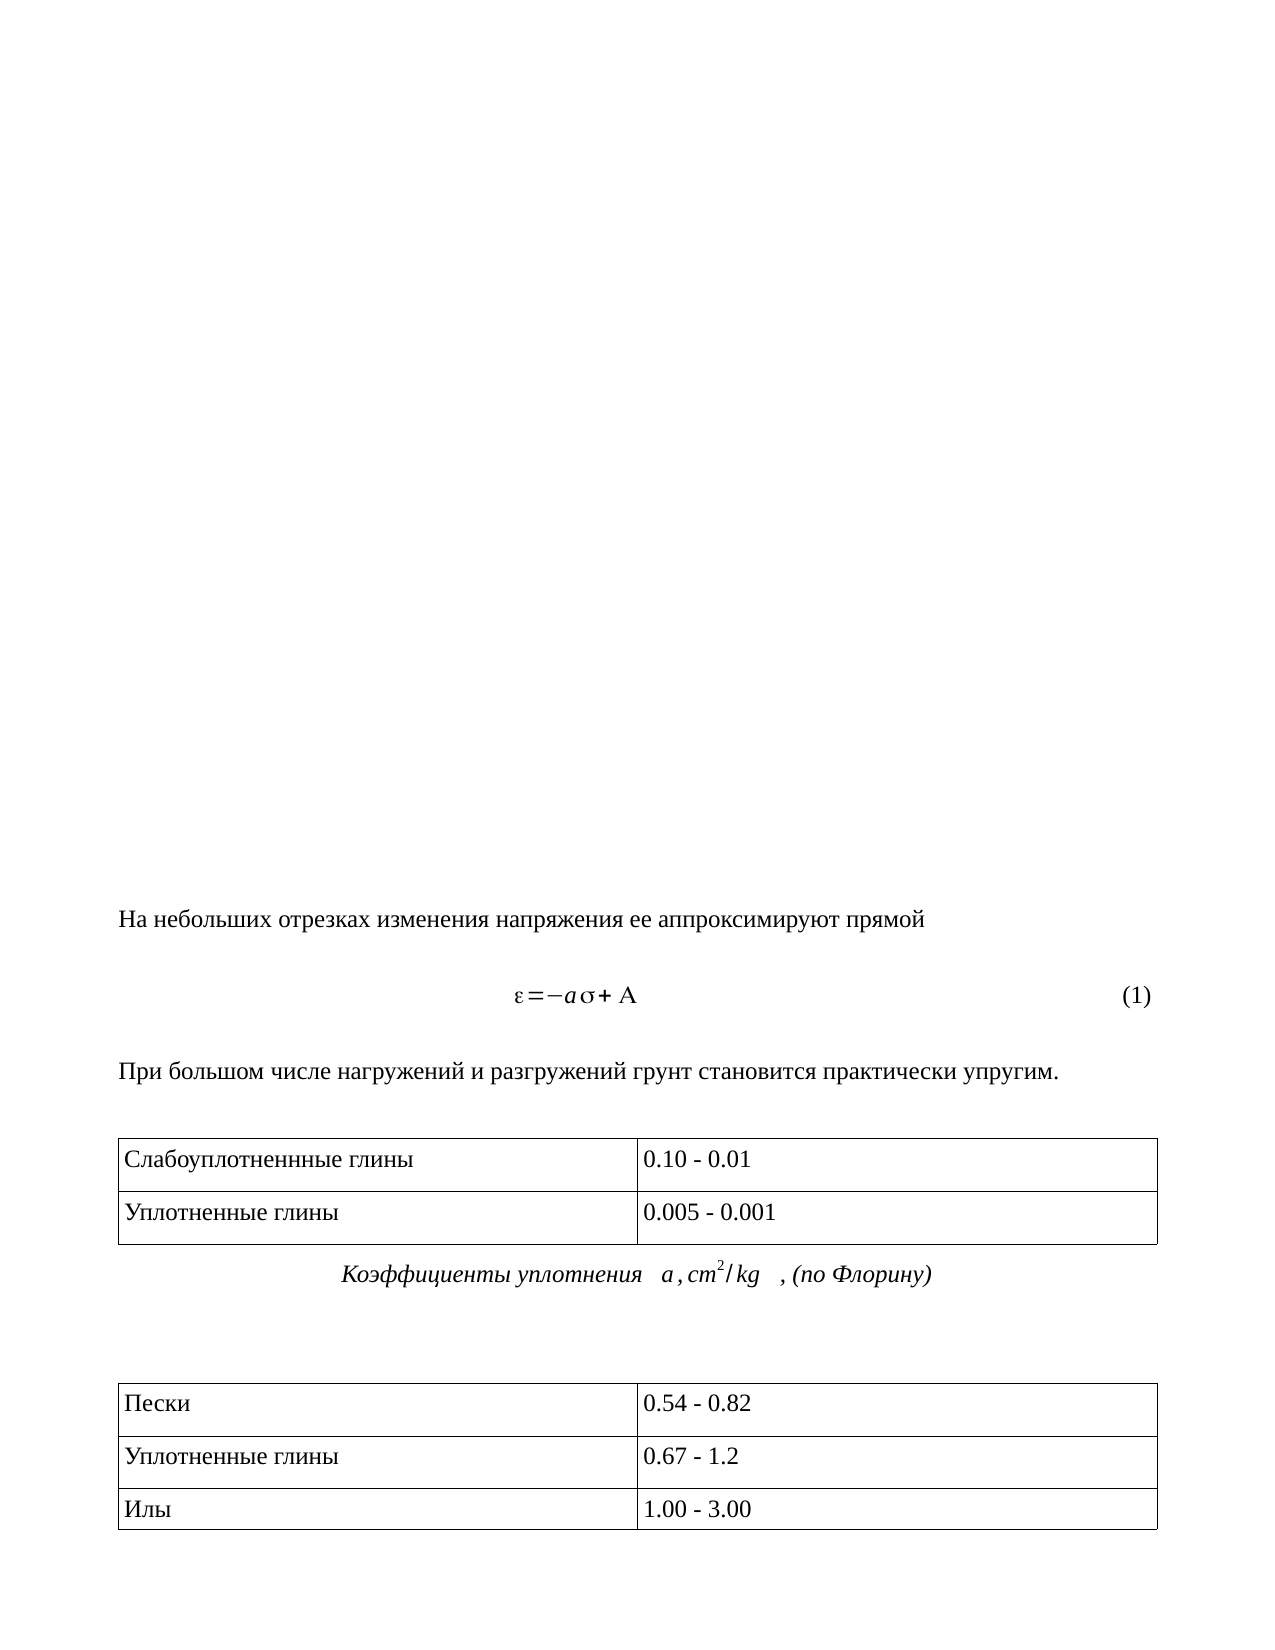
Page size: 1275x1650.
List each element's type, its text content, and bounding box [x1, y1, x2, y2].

text Коэффициенты уплотнения, (по Флорину) [118, 1256, 1157, 1288]
table_header 0.10 - 0.01 [638, 1139, 1157, 1191]
table_header Слабоуплотненнные глины [119, 1139, 637, 1191]
table_cell 0.005 - 0.001 [638, 1192, 1157, 1244]
table_cell Уплотненные глины [119, 1192, 637, 1244]
table_cell 1.00 - 3.00 [638, 1489, 1157, 1529]
text При большом числе нагружений и разгружений грунт становится практически упругим. [118, 1056, 1157, 1084]
table_cell Уплотненные глины [119, 1437, 637, 1488]
table_header (1) [1041, 974, 1157, 1027]
table_header [118, 974, 1041, 1027]
table_header 0.54 - 0.82 [638, 1384, 1157, 1436]
table_header Пески [119, 1384, 637, 1436]
text На небольших отрезках изменения напряжения ее аппроксимируют прямой [118, 904, 1157, 933]
table_cell Илы [119, 1489, 637, 1529]
table_cell 0.67 - 1.2 [638, 1437, 1157, 1488]
